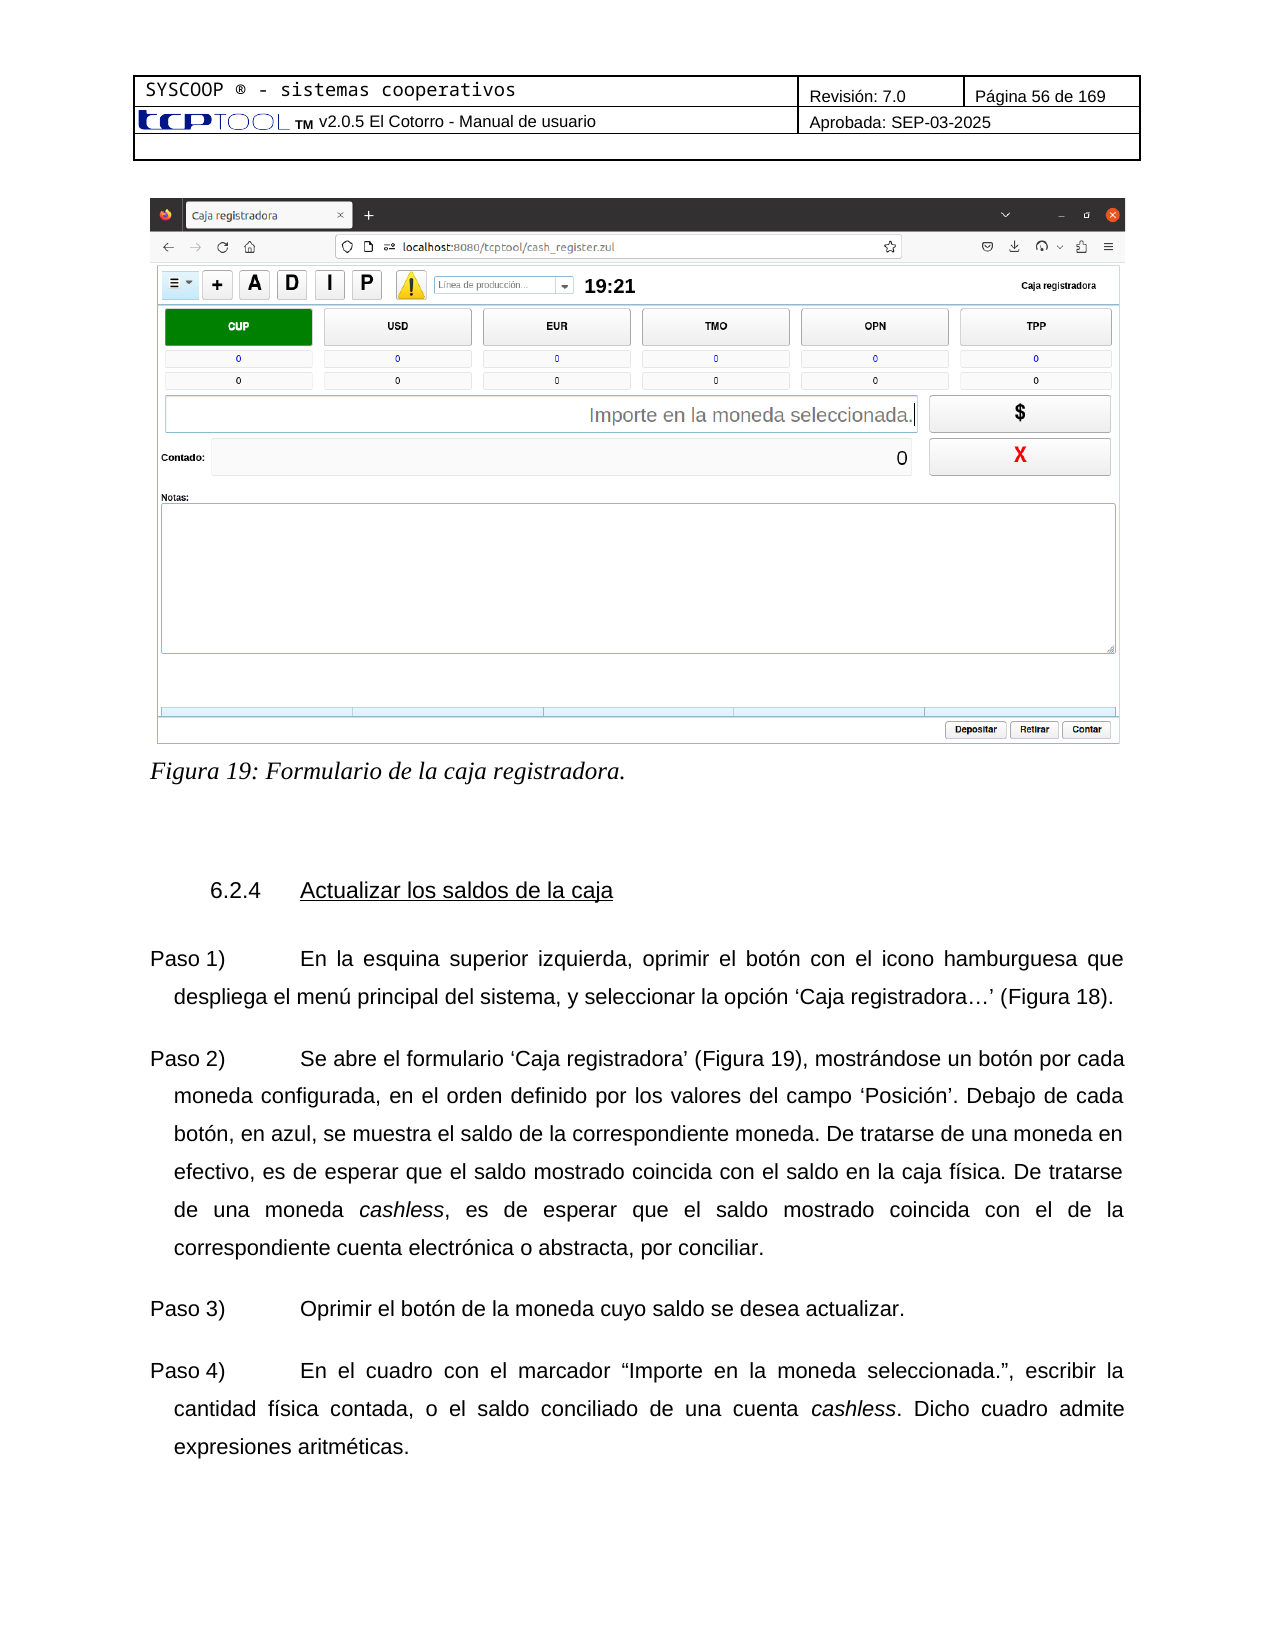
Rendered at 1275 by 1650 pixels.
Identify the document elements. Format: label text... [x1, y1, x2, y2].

list Se abre el formulario ‘Caja registradora’ (Figura 19), mostrándose un botón por cada moneda configurada, en el orden definido por los valores del campo ‘Posición’. Debajo de cada botón, en azul, se muestra el saldo de la correspondiente moneda. De tratarse de una moneda en efectivo, es de esperar que el saldo mostrado coincida con el saldo en la caja física. De tratarse de una moneda cashless, es de esperar que el saldo mostrado coincida con el de la correspondiente cuenta electrónica o abstracta, por conciliar. [150, 1045, 1125, 1260]
list Oprimir el botón de la moneda cuyo saldo se desea actualizar. [150, 1296, 1125, 1321]
list En el cuadro con el marcador “Importe en la moneda seleccionada.”, escribir la cantidad física contada, o el saldo conciliado de una cuenta cashless. Dicho cuadro admite expresiones aritméticas. [150, 1358, 1125, 1459]
subtitle Actualizar los saldos de la caja [210, 877, 1125, 904]
picture [138, 110, 290, 130]
list En la esquina superior izquierda, oprimir el botón con el icono hamburguesa que despliega el menú principal del sistema, y seleccionar la opción ‘Caja registradora…’ (Figura 18). [150, 946, 1125, 1009]
text Figura 19: Formulario de la caja registradora. [150, 757, 1125, 785]
picture [150, 198, 1125, 757]
